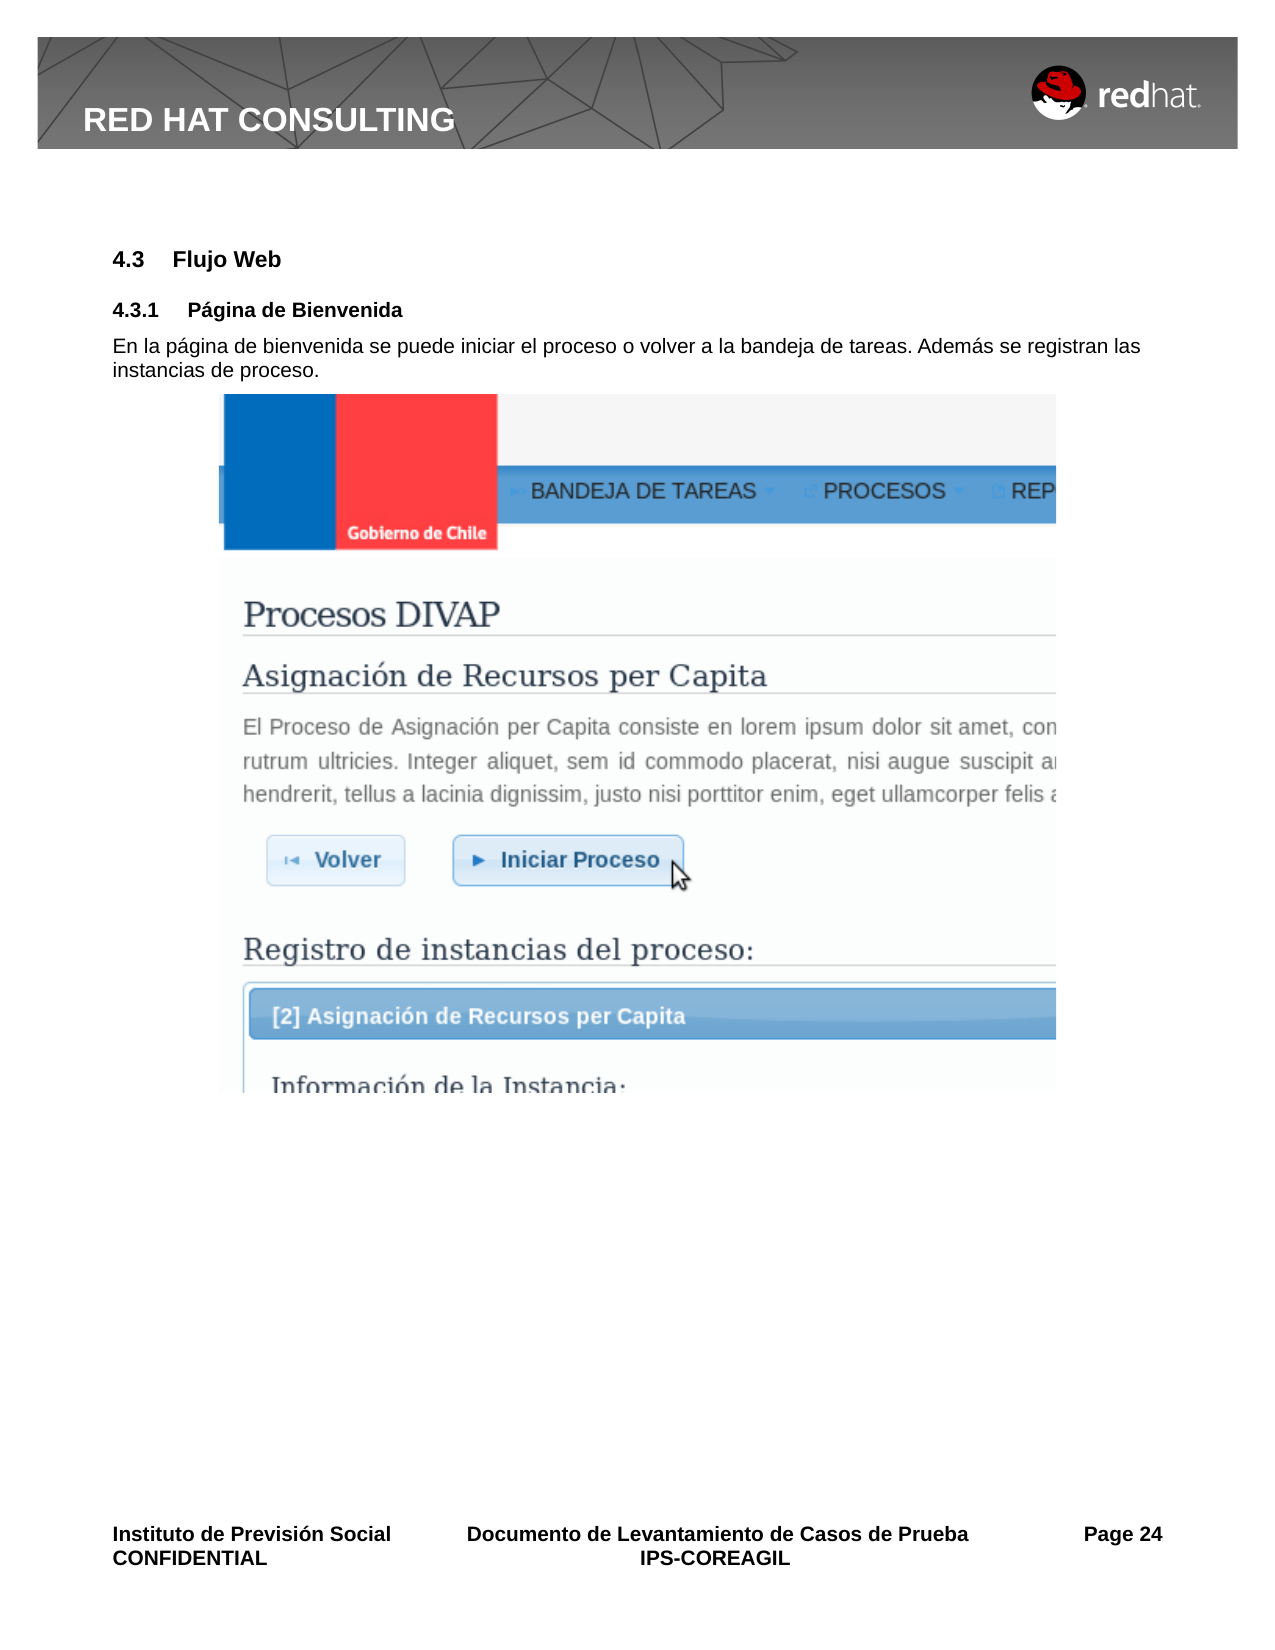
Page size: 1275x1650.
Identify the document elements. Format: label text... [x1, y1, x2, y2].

subtitle Flujo Web [112, 246, 1162, 273]
picture [37, 37, 1238, 149]
subtitle Página de Bienvenida [112, 298, 1162, 322]
picture [218, 394, 1057, 1093]
text En la página de bienvenida se puede iniciar el proceso o volver a la bandeja de tareas. Además se registran las instancias de proceso. [112, 334, 1162, 382]
